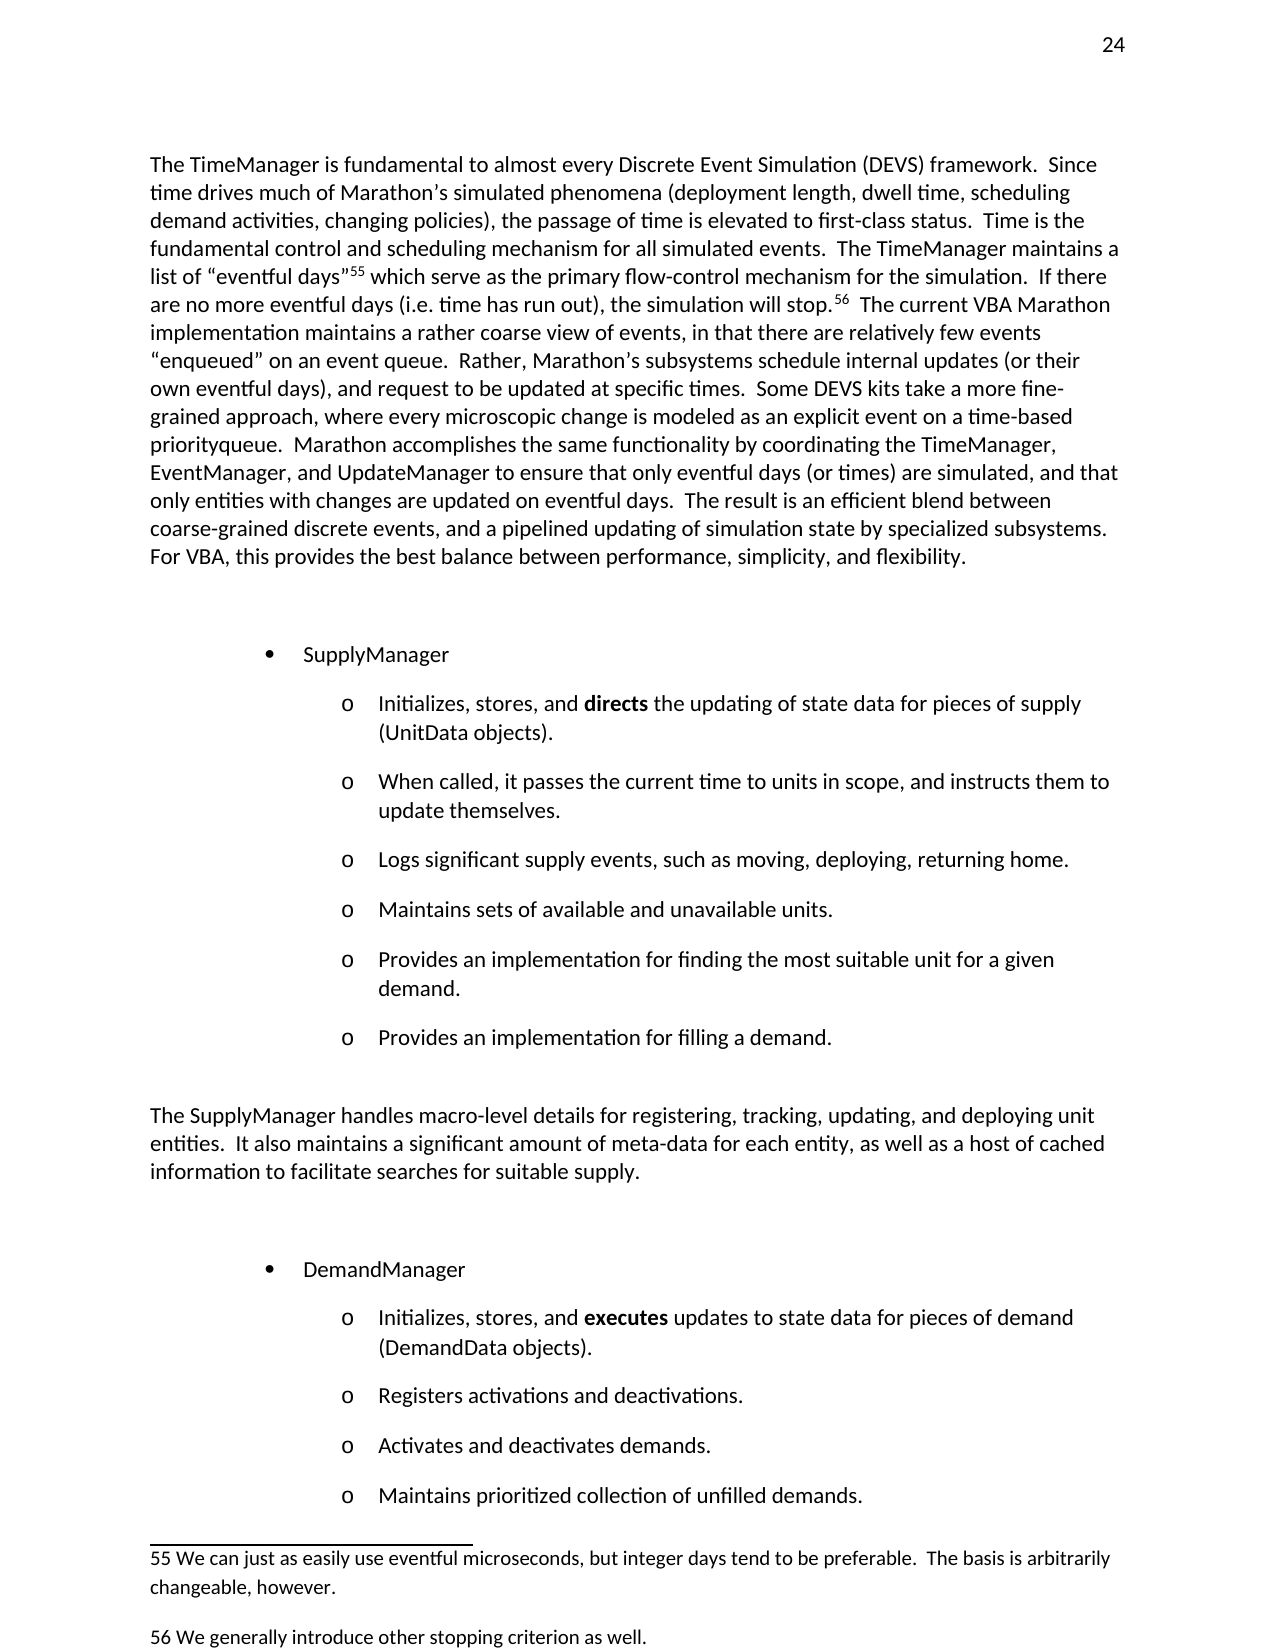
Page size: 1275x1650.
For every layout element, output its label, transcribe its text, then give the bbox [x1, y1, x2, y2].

list Maintains prioritized collection of unfilled demands. [341, 1482, 1125, 1511]
list SupplyManager [266, 640, 1125, 668]
list The TimeManager is fundamental to almost every Discrete Event Simulation (DEVS) framework. Since time drives much of Marathon’s simulated phenomena (deployment length, dwell time, scheduling demand activities, changing policies), the passage of time is elevated to first-class status. Time is the fundamental control and scheduling mechanism for all simulated events. The TimeManager maintains a list of “eventful days” which serve as the primary flow-control mechanism for the simulation. If there are no more eventful days (i.e. time has run out), the simulation will stop. The current VBA Marathon implementation maintains a rather coarse view of events, in that there are relatively few events “enqueued” on an event queue. Rather, Marathon’s subsystems schedule internal updates (or their own eventful days), and request to be updated at specific times. Some DEVS kits take a more fine-grained approach, where every microscopic change is modeled as an explicit event on a time-based priorityqueue. Marathon accomplishes the same functionality by coordinating the TimeManager, EventManager, and UpdateManager to ensure that only eventful days (or times) are simulated, and that only entities with changes are updated on eventful days. The result is an efficient blend between coarse-grained discrete events, and a pipelined updating of simulation state by specialized subsystems. For VBA, this provides the best balance between performance, simplicity, and flexibility. [150, 150, 1125, 570]
list Logs significant supply events, such as moving, deploying, returning home. [341, 845, 1125, 874]
list DemandManager [266, 1255, 1125, 1283]
list Provides an implementation for filling a demand. [341, 1023, 1125, 1080]
list Registers activations and deactivations. [341, 1382, 1125, 1411]
list Initializes, stores, and directs the updating of state data for pieces of supply (UnitData objects). [341, 689, 1125, 746]
list Provides an implementation for finding the most suitable unit for a given demand. [341, 945, 1125, 1002]
list Activates and deactivates demands. [341, 1432, 1125, 1461]
list Maintains sets of available and unavailable units. [341, 895, 1125, 924]
text We can just as easily use eventful microseconds, but integer days tend to be preferable. The basis is arbitrarily changeable, however. [150, 1545, 1125, 1600]
list The SupplyManager handles macro-level details for registering, tracking, updating, and deploying unit entities. It also maintains a significant amount of meta-data for each entity, as well as a host of cached information to facilitate searches for suitable supply. [150, 1101, 1125, 1185]
list When called, it passes the current time to units in scope, and instructs them to update themselves. [341, 767, 1125, 824]
list Initializes, stores, and executes updates to state data for pieces of demand (DemandData objects). [341, 1303, 1125, 1361]
text We generally introduce other stopping criterion as well. [150, 1624, 1125, 1650]
